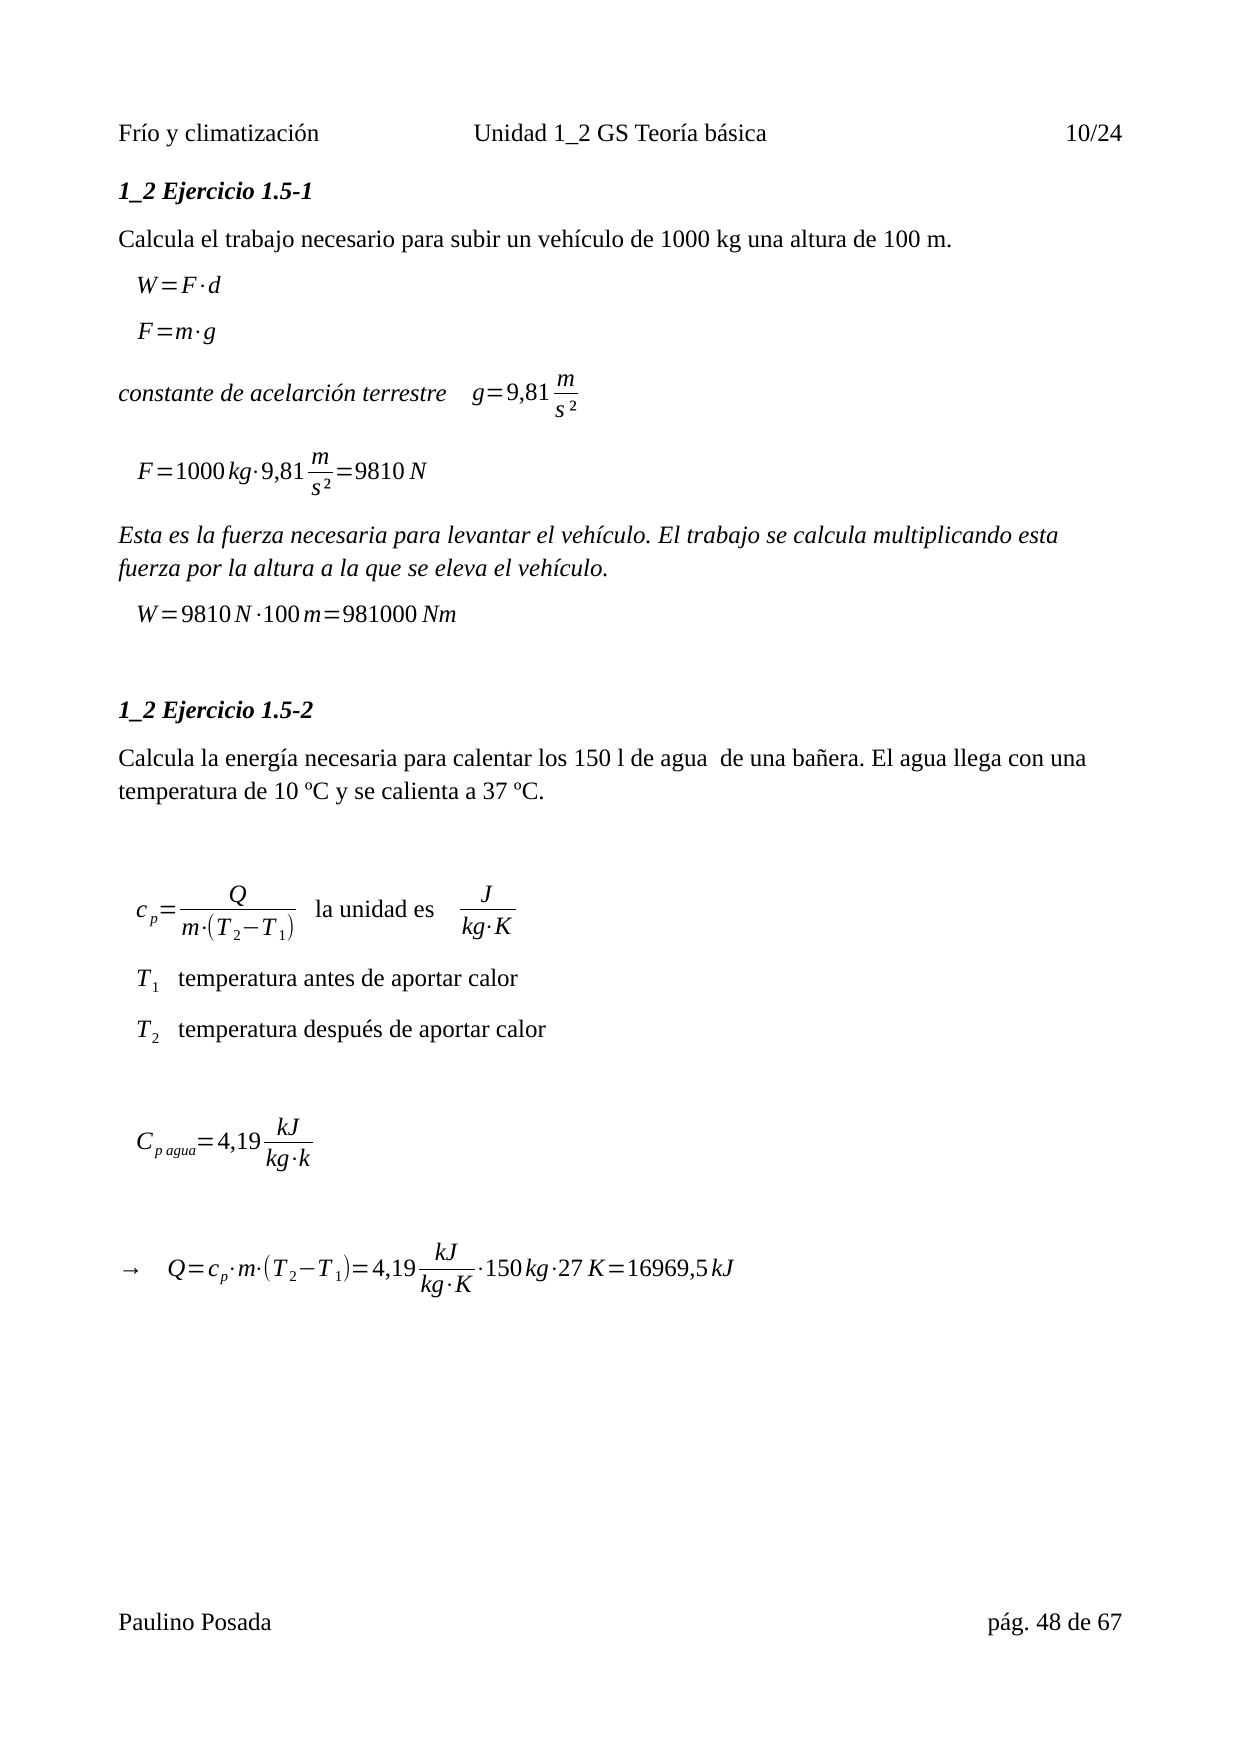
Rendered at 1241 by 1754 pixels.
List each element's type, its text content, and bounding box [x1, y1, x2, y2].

text Esta es la fuerza necesaria para levantar el vehículo. El trabajo se calcula multiplicando esta fuerza por la altura a la que se eleva el vehículo. [118, 520, 1122, 582]
text la unidad es [118, 881, 1122, 944]
text Calcula la energía necesaria para calentar los 150 l de agua de una bañera. El agua llega con una temperatura de 10 ºC y se calienta a 37 ºC. [118, 743, 1122, 804]
text temperatura antes de aportar calor [118, 963, 1122, 996]
text temperatura después de aportar calor [118, 1014, 1122, 1047]
text 1_2 Ejercicio 1.5-2 [118, 695, 1122, 724]
text constante de acelarción terrestre [118, 364, 1122, 423]
text → [118, 1239, 1122, 1298]
text Calcula el trabajo necesario para subir un vehículo de 1000 kg una altura de 100 m. [118, 224, 1122, 253]
text 1_2 Ejercicio 1.5-1 [118, 176, 1122, 205]
